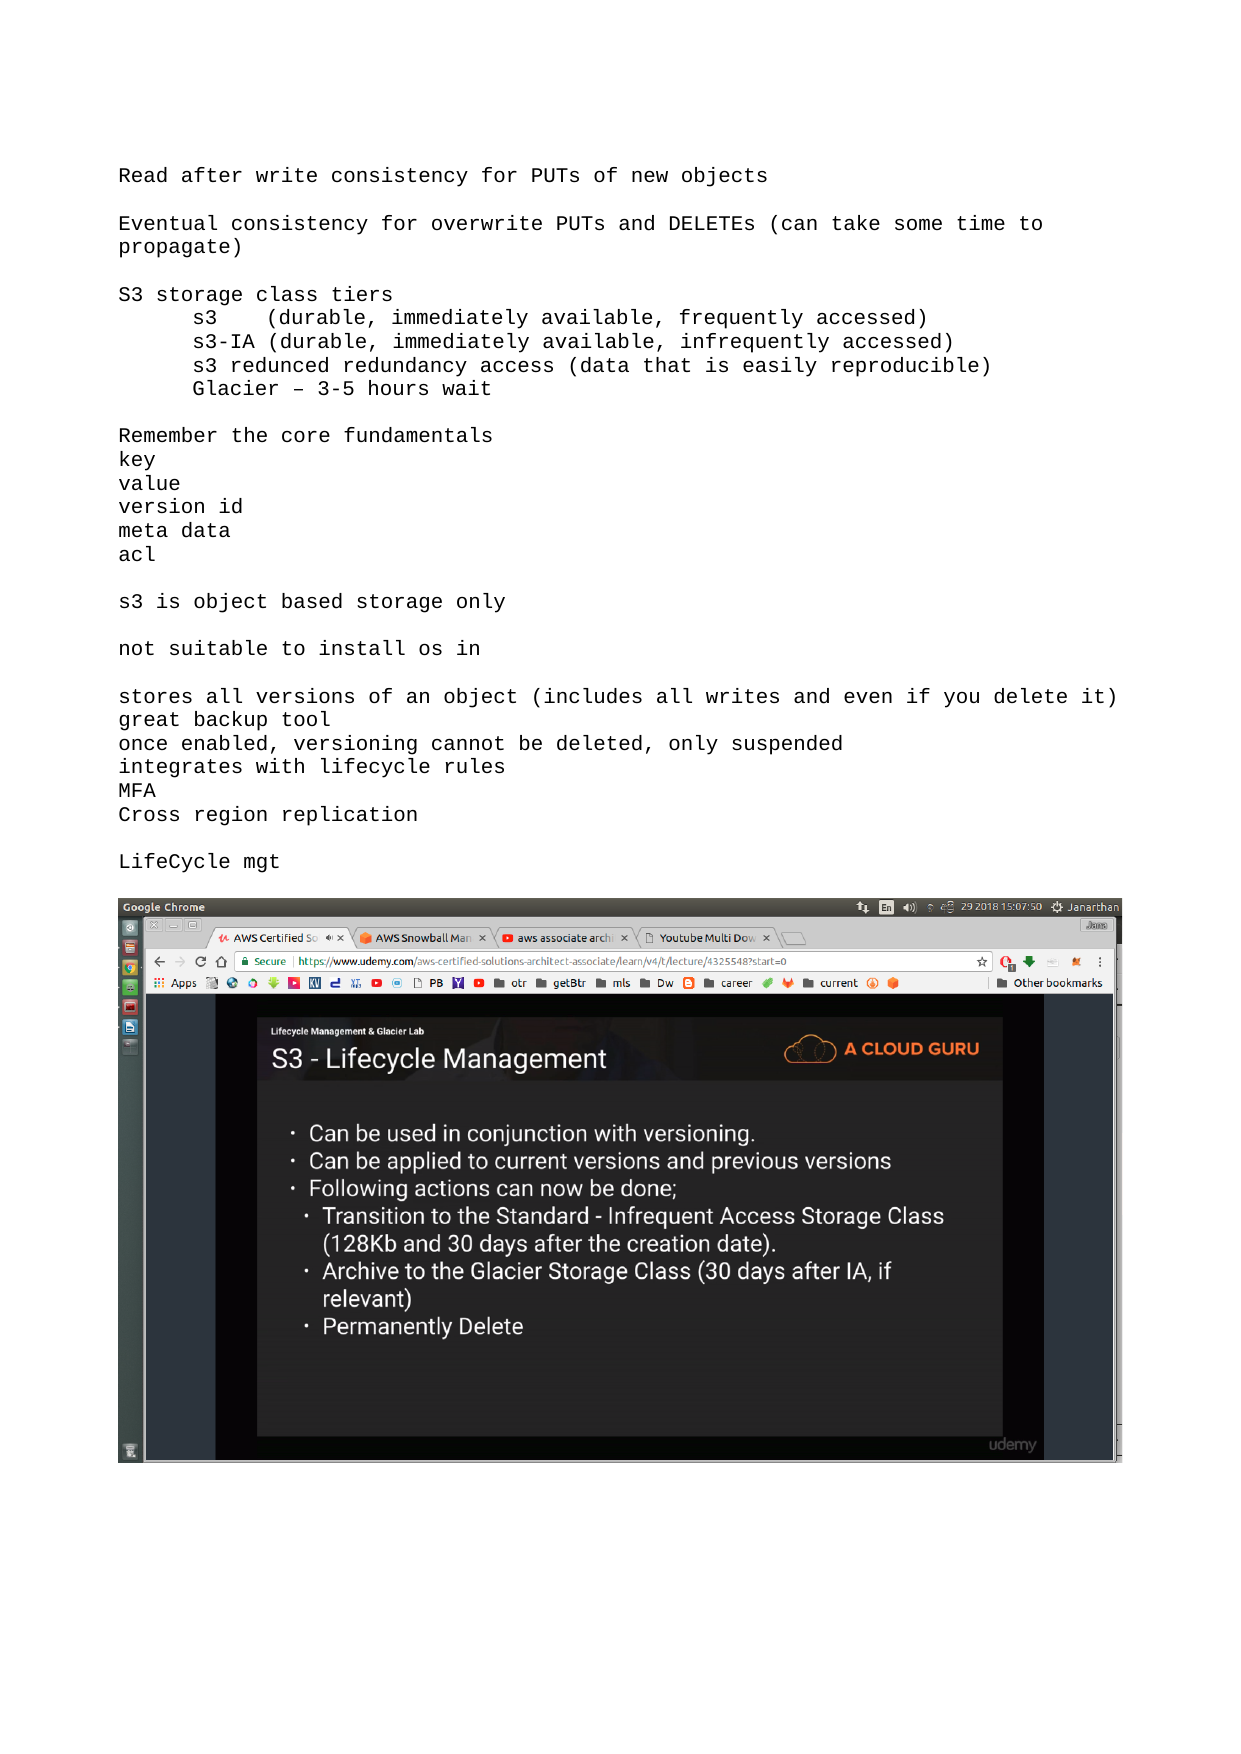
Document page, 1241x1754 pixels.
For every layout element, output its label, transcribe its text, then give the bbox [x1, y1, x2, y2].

text s3 (durable, immediately available, frequently accessed) [118, 307, 1122, 331]
text not suitable to install os in [118, 638, 1122, 662]
text meta data [118, 520, 1122, 544]
text Cross region replication [118, 804, 1122, 827]
text stores all versions of an object (includes all writes and even if you delete it) [118, 686, 1122, 709]
text acl [118, 544, 1122, 567]
text s3-IA (durable, immediately available, infrequently accessed) [118, 331, 1122, 354]
text s3 redunced redundancy access (data that is easily reproducible) [118, 354, 1122, 378]
text MFA [118, 780, 1122, 804]
text key [118, 449, 1122, 473]
text Read after write consistency for PUTs of new objects [118, 165, 1122, 189]
text s3 is object based storage only [118, 591, 1122, 615]
text Glacier – 3-5 hours wait [118, 378, 1122, 402]
text integrates with lifecycle rules [118, 757, 1122, 780]
text once enabled, versioning cannot be deleted, only suspended [118, 733, 1122, 757]
text Remember the core fundamentals [118, 426, 1122, 449]
text S3 storage class tiers [118, 284, 1122, 307]
text LifeCycle mgt [118, 851, 1122, 875]
text value [118, 473, 1122, 496]
picture [118, 898, 1123, 1463]
text great backup tool [118, 709, 1122, 733]
text version id [118, 496, 1122, 520]
text Eventual consistency for overwrite PUTs and DELETEs (can take some time to propagate) [118, 213, 1122, 260]
